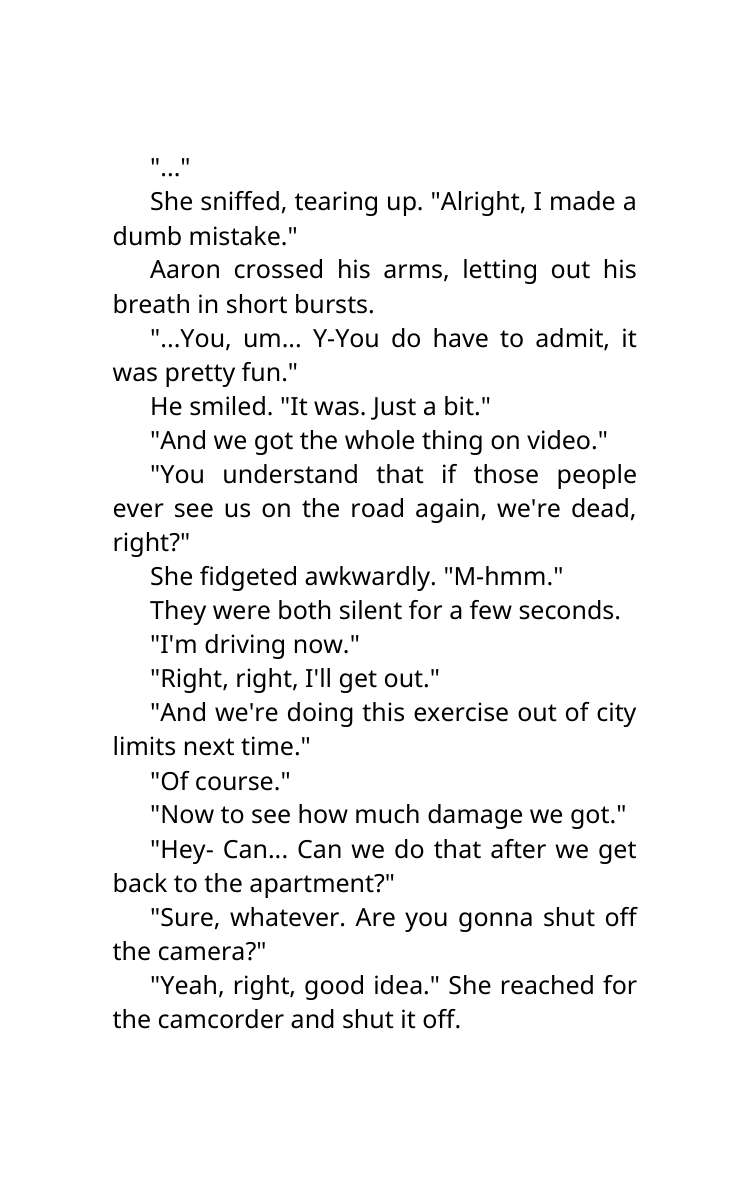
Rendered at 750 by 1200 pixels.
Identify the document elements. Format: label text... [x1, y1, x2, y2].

text He smiled. "It was. Just a bit." [112, 388, 637, 422]
text "You understand that if those people ever see us on the road again, we're dead, right?" [112, 457, 637, 559]
text They were both silent for a few seconds. [112, 593, 637, 627]
text "Hey- Can... Can we do that after we get back to the apartment?" [112, 831, 637, 899]
text "And we're doing this exercise out of city limits next time." [112, 695, 637, 763]
text "I'm driving now." [112, 627, 637, 661]
text "Now to see how much damage we got." [112, 797, 637, 831]
text "...You, um... Y-You do have to admit, it was pretty fun." [112, 320, 637, 388]
text "And we got the whole thing on video." [112, 422, 637, 457]
text "..." [112, 150, 637, 184]
text "Yeah, right, good idea." She reached for the camcorder and shut it off. [112, 967, 637, 1036]
text She fidgeted awkwardly. "M-hmm." [112, 559, 637, 593]
text "Sure, whatever. Are you gonna shut off the camera?" [112, 899, 637, 967]
text She sniffed, tearing up. "Alright, I made a dumb mistake." [112, 184, 637, 252]
text "Of course." [112, 763, 637, 797]
text Aaron crossed his arms, letting out his breath in short bursts. [112, 252, 637, 320]
text "Right, right, I'll get out." [112, 661, 637, 695]
